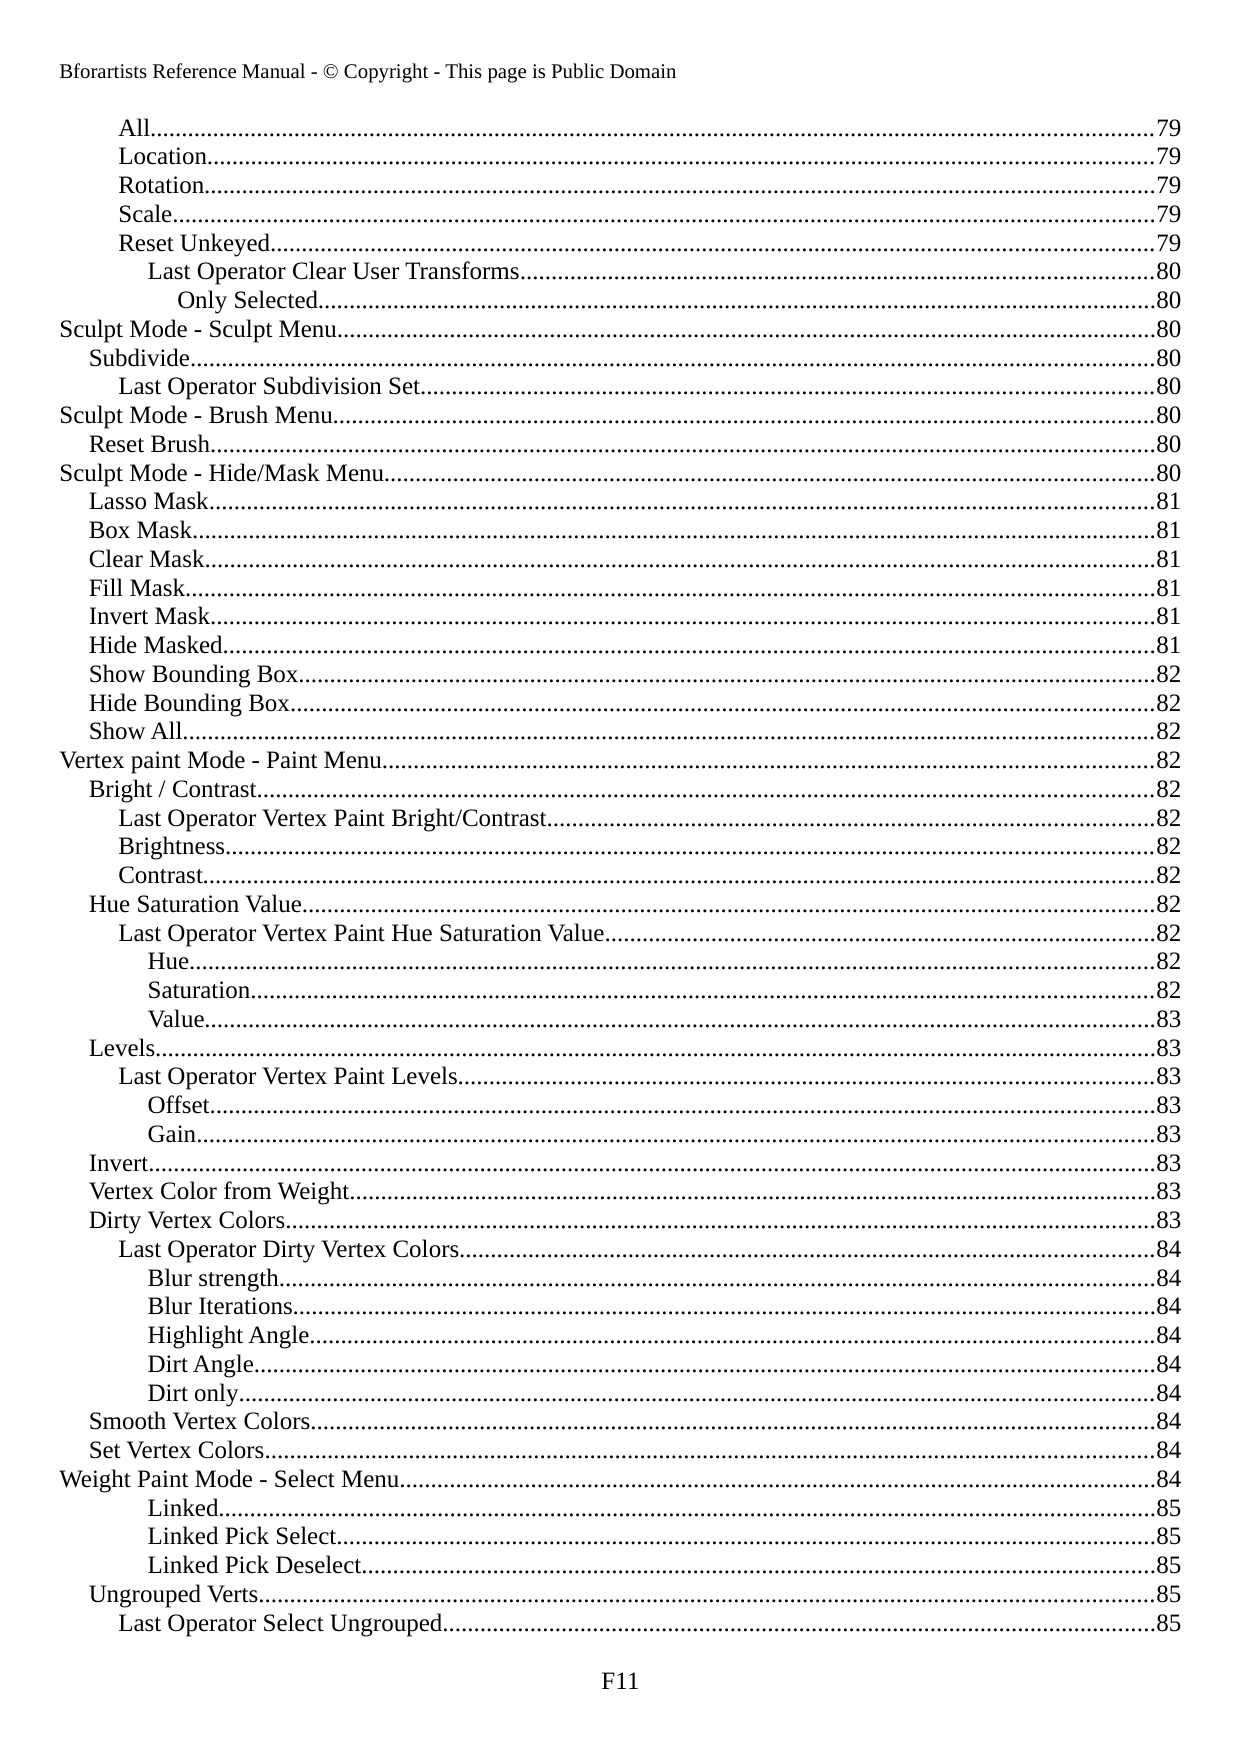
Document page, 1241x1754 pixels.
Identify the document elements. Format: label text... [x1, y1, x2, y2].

text Show Bounding Box 82 [88, 659, 1181, 688]
text Rotation 79 [118, 170, 1181, 199]
text Weight Paint Mode - Select Menu 84 [59, 1464, 1181, 1493]
text Sculpt Mode - Hide/Mask Menu 80 [59, 458, 1181, 486]
text Scale 79 [118, 199, 1181, 228]
text Clear Mask 81 [88, 544, 1181, 573]
text All 79 [118, 113, 1181, 141]
text Set Vertex Colors 84 [88, 1435, 1181, 1464]
text Linked 85 [147, 1493, 1181, 1521]
text Hide Bounding Box 82 [88, 688, 1181, 716]
text Sculpt Mode - Sculpt Menu 80 [59, 314, 1181, 343]
text Highlight Angle 84 [147, 1320, 1181, 1349]
text Invert 83 [88, 1148, 1181, 1176]
text Last Operator Dirty Vertex Colors 84 [118, 1234, 1181, 1263]
text Gain 83 [147, 1119, 1181, 1148]
text Location 79 [118, 141, 1181, 170]
text Smooth Vertex Colors 84 [88, 1406, 1181, 1435]
text Last Operator Clear User Transforms 80 [147, 256, 1181, 285]
text Blur strength 84 [147, 1263, 1181, 1291]
text Dirty Vertex Colors 83 [88, 1205, 1181, 1234]
text Saturation 82 [147, 975, 1181, 1004]
text Show All 82 [88, 716, 1181, 745]
text Hue 82 [147, 946, 1181, 975]
text Ungrouped Verts 85 [88, 1579, 1181, 1608]
text Last Operator Vertex Paint Bright/Contrast 82 [118, 803, 1181, 831]
text Lasso Mask 81 [88, 486, 1181, 515]
text Last Operator Vertex Paint Hue Saturation Value 82 [118, 918, 1181, 946]
text Last Operator Select Ungrouped 85 [118, 1608, 1181, 1636]
text Reset Unkeyed 79 [118, 228, 1181, 256]
text Contrast 82 [118, 860, 1181, 889]
text Only Selected 80 [177, 285, 1181, 314]
text Offset 83 [147, 1090, 1181, 1119]
text Hide Masked 81 [88, 630, 1181, 659]
text Blur Iterations 84 [147, 1291, 1181, 1320]
text Fill Mask 81 [88, 573, 1181, 601]
text Subdivide 80 [88, 343, 1181, 371]
text Last Operator Subdivision Set 80 [118, 371, 1181, 400]
text Dirt Angle 84 [147, 1349, 1181, 1378]
text Last Operator Vertex Paint Levels 83 [118, 1061, 1181, 1090]
text Linked Pick Select 85 [147, 1521, 1181, 1550]
text Brightness 82 [118, 831, 1181, 860]
text Invert Mask 81 [88, 601, 1181, 630]
text Bright / Contrast 82 [88, 774, 1181, 803]
text Vertex paint Mode - Paint Menu 82 [59, 745, 1181, 774]
text Levels 83 [88, 1033, 1181, 1061]
text Sculpt Mode - Brush Menu 80 [59, 400, 1181, 429]
text Hue Saturation Value 82 [88, 889, 1181, 918]
text Box Mask 81 [88, 515, 1181, 544]
text Vertex Color from Weight 83 [88, 1176, 1181, 1205]
text Value 83 [147, 1004, 1181, 1033]
text Linked Pick Deselect 85 [147, 1550, 1181, 1579]
text Reset Brush 80 [88, 429, 1181, 458]
text Dirt only 84 [147, 1378, 1181, 1406]
